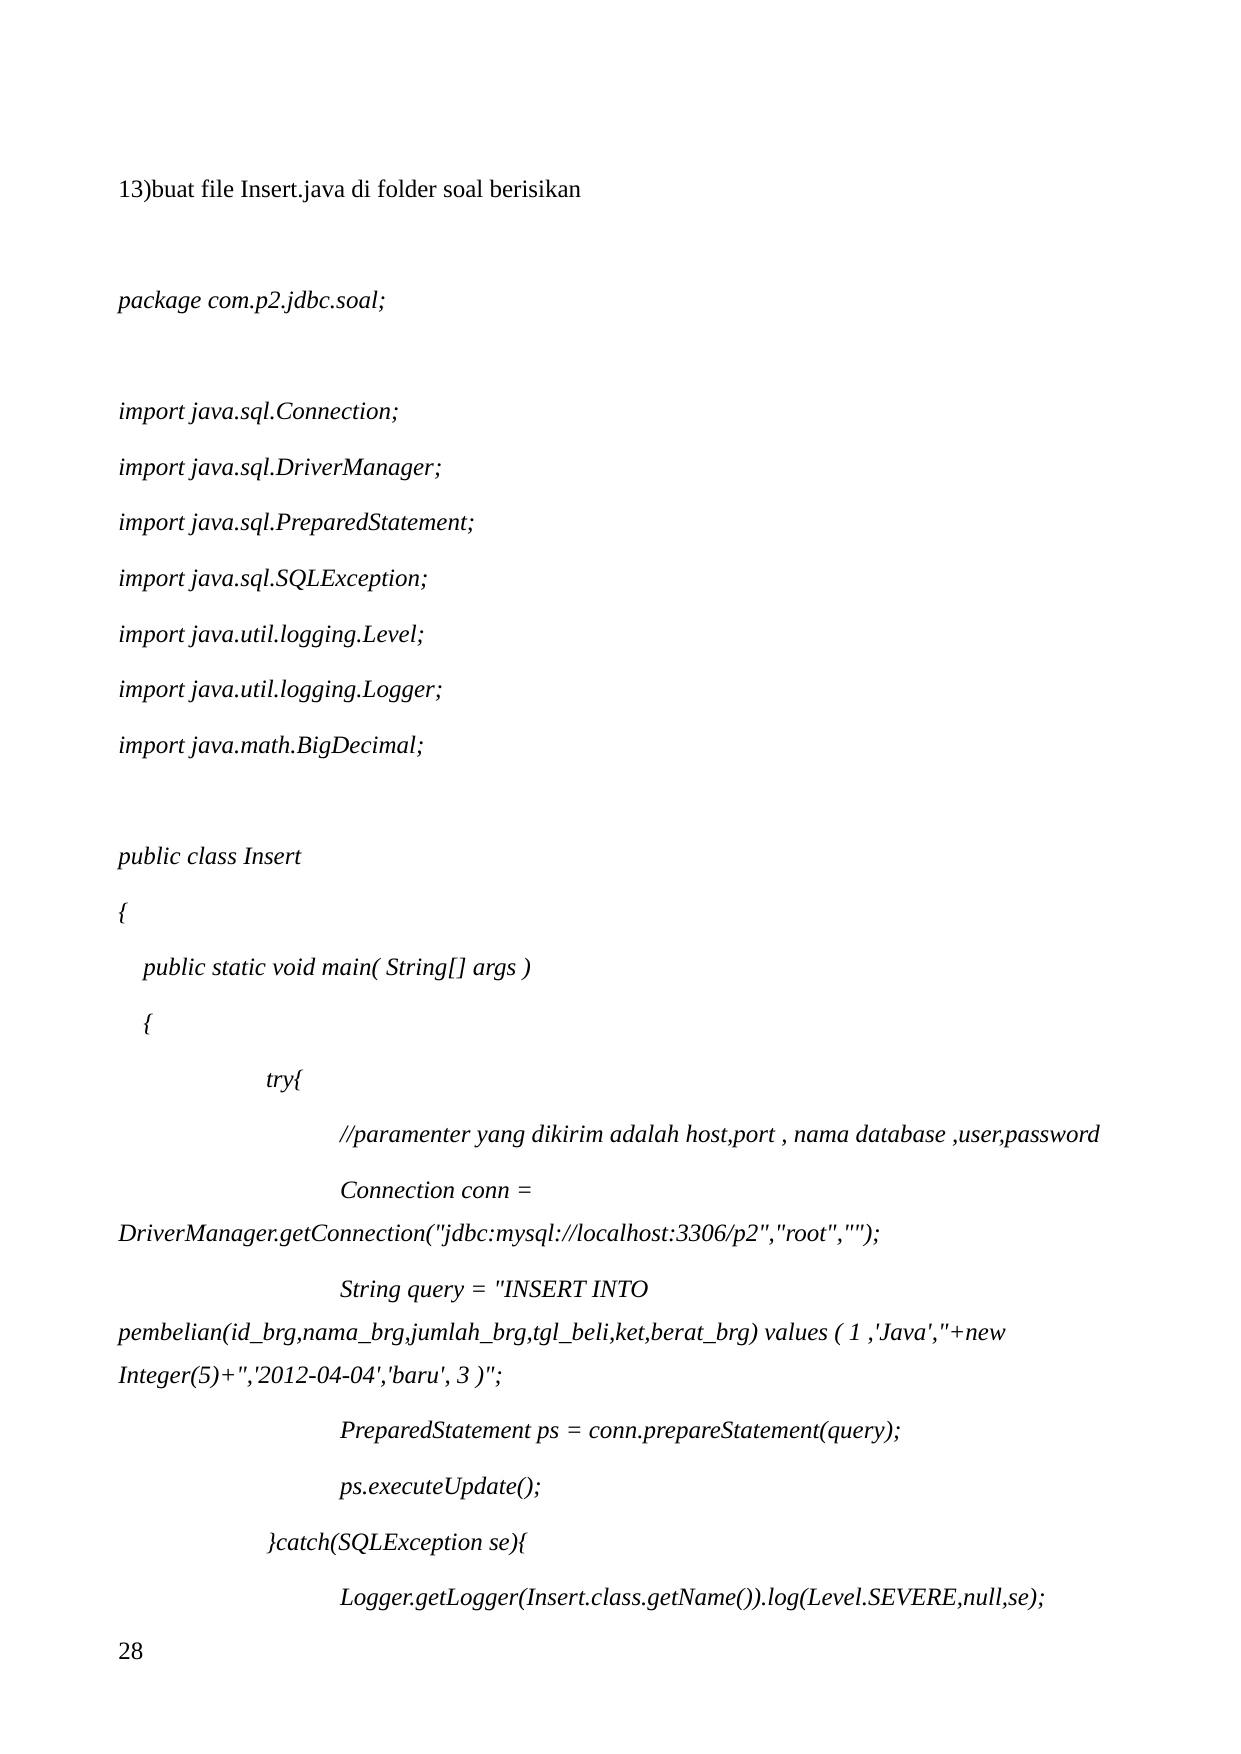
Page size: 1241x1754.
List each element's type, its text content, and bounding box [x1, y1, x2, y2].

text }catch(SQLException se){ [118, 1527, 1122, 1556]
text import java.util.logging.Level; [118, 619, 1122, 647]
text package com.p2.jdbc.soal; [118, 285, 1122, 314]
text import java.util.logging.Logger; [118, 674, 1122, 703]
text import java.sql.SQLException; [118, 563, 1122, 592]
text //paramenter yang dikirim adalah host,port , nama database ,user,password [118, 1119, 1122, 1148]
text try{ [118, 1064, 1122, 1092]
list buat file Insert.java di folder soal berisikan [118, 174, 1122, 202]
text Logger.getLogger(Insert.class.getName()).log(Level.SEVERE,null,se); [118, 1582, 1122, 1611]
text { [118, 1008, 1122, 1037]
text import java.sql.PreparedStatement; [118, 507, 1122, 536]
text import java.sql.Connection; [118, 396, 1122, 425]
text ps.executeUpdate(); [118, 1471, 1122, 1500]
text import java.sql.DriverManager; [118, 452, 1122, 481]
text Connection conn = DriverManager.getConnection("jdbc:mysql://localhost:3306/p2","root",""); [118, 1175, 1122, 1247]
text public class Insert [118, 841, 1122, 870]
text import java.math.BigDecimal; [118, 730, 1122, 759]
text public static void main( String[] args ) [118, 952, 1122, 981]
text String query = "INSERT INTO pembelian(id_brg,nama_brg,jumlah_brg,tgl_beli,ket,berat_brg) values ( 1 ,'Java',"+new Integer(5)+",'2012-04-04','baru', 3 )"; [118, 1274, 1122, 1389]
text PreparedStatement ps = conn.prepareStatement(query); [118, 1416, 1122, 1444]
text { [118, 897, 1122, 926]
